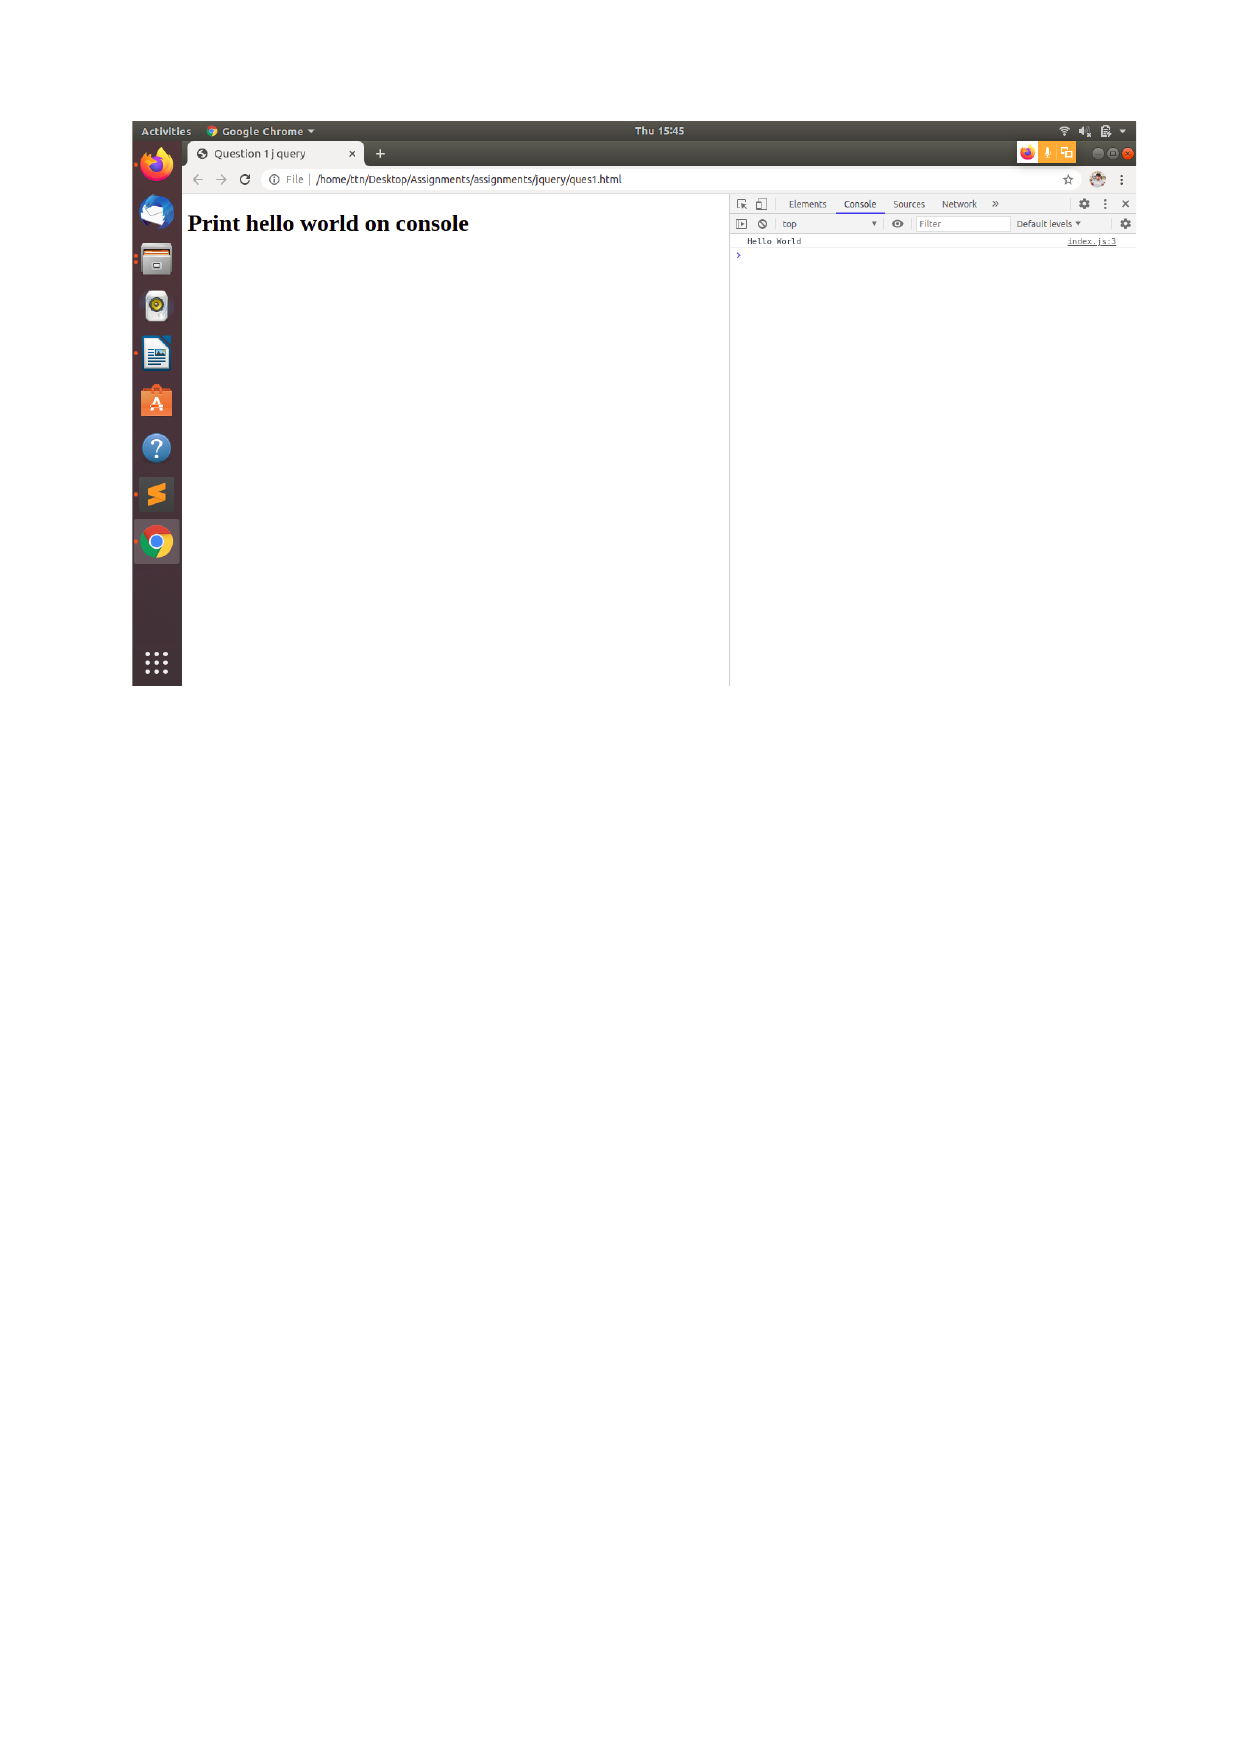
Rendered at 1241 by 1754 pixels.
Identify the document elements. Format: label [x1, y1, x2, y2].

picture [132, 121, 1137, 686]
